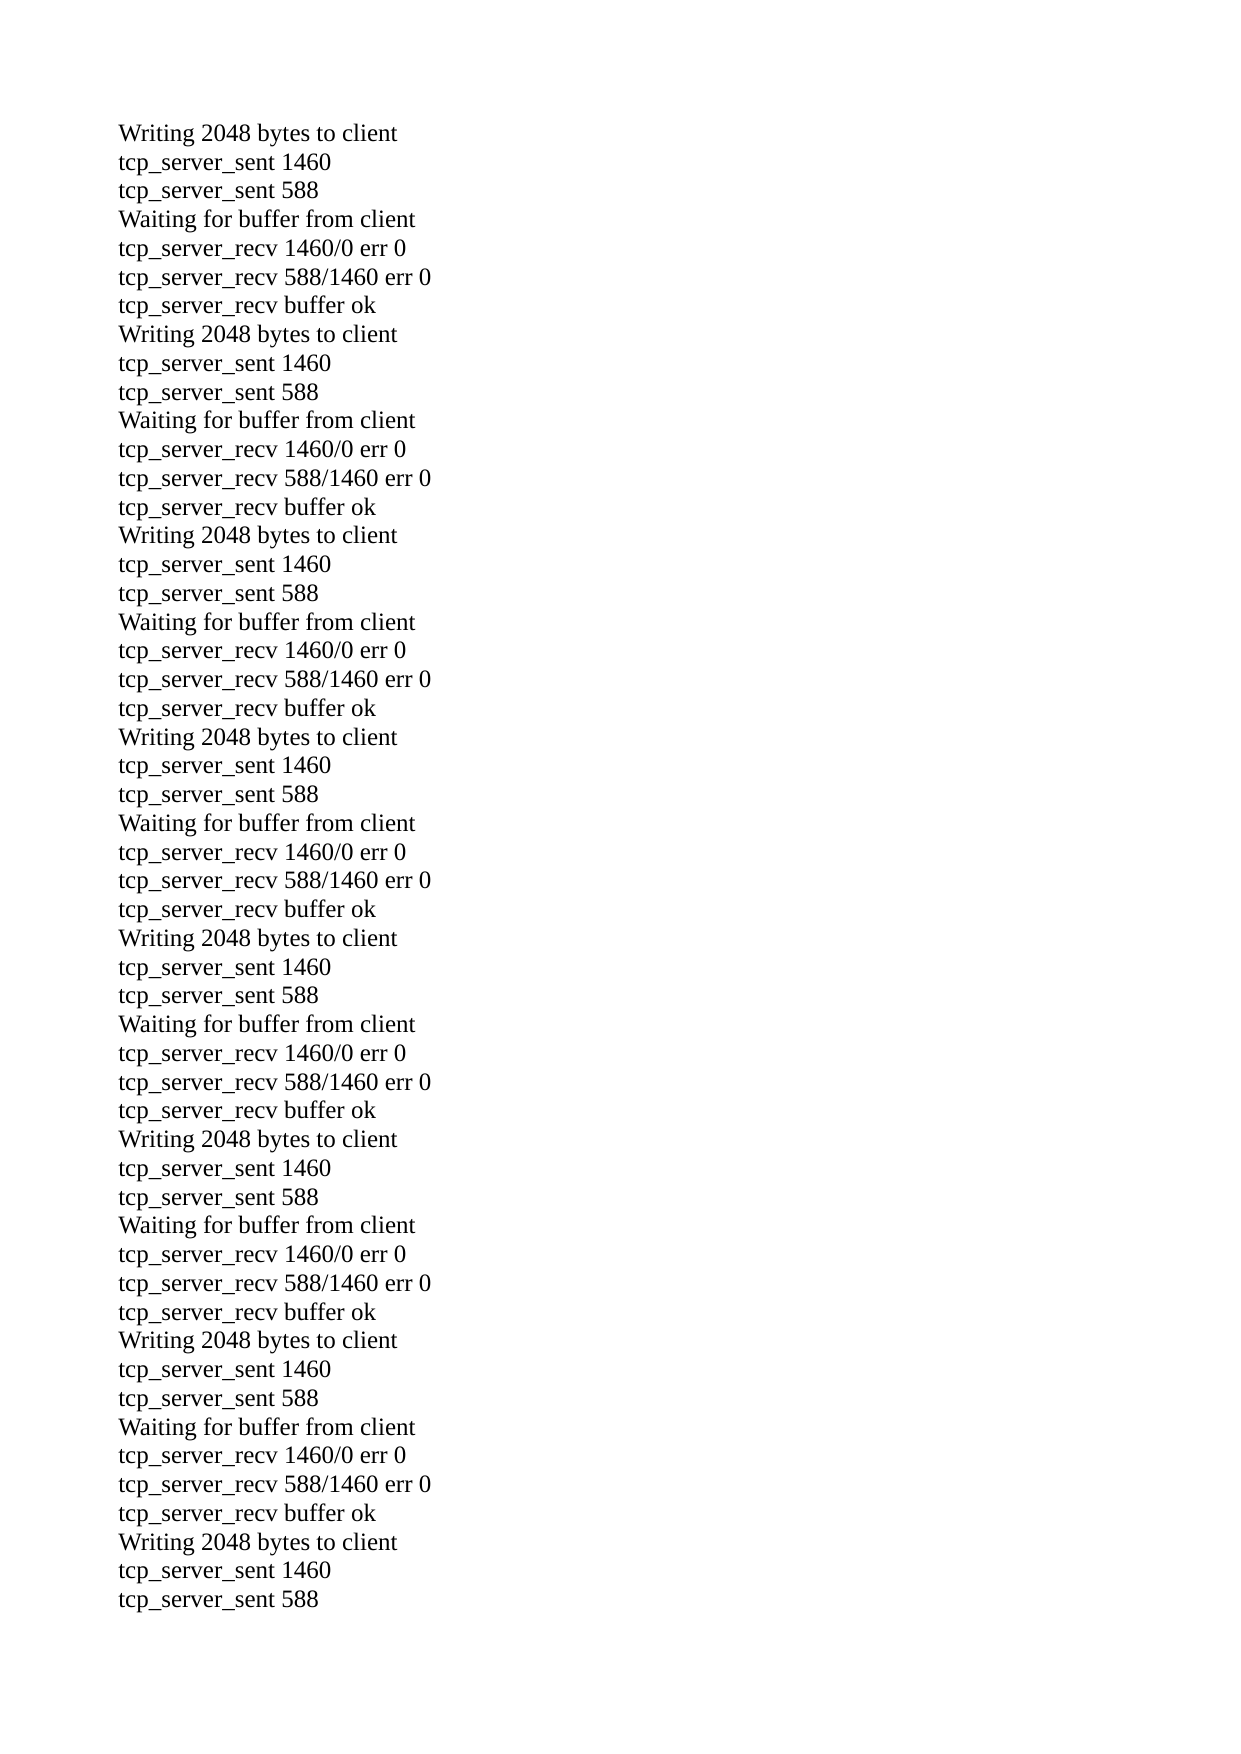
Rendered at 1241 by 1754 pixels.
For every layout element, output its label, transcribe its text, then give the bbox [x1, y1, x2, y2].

text tcp_server_recv 1460/0 err 0 [118, 1038, 1122, 1067]
text tcp_server_sent 588 [118, 377, 1122, 406]
text tcp_server_sent 1460 [118, 348, 1122, 377]
text tcp_server_recv 588/1460 err 0 [118, 1268, 1122, 1297]
text Writing 2048 bytes to client [118, 1326, 1122, 1354]
text tcp_server_recv buffer ok [118, 693, 1122, 722]
text tcp_server_sent 1460 [118, 1354, 1122, 1383]
text Waiting for buffer from client [118, 1412, 1122, 1441]
text tcp_server_recv buffer ok [118, 1297, 1122, 1326]
text tcp_server_recv 588/1460 err 0 [118, 664, 1122, 693]
text tcp_server_recv buffer ok [118, 1096, 1122, 1124]
text tcp_server_recv buffer ok [118, 291, 1122, 319]
text tcp_server_recv 1460/0 err 0 [118, 1441, 1122, 1469]
text Waiting for buffer from client [118, 808, 1122, 837]
text tcp_server_sent 588 [118, 578, 1122, 607]
text tcp_server_recv 588/1460 err 0 [118, 866, 1122, 894]
text tcp_server_recv 588/1460 err 0 [118, 1469, 1122, 1498]
text tcp_server_sent 588 [118, 1383, 1122, 1412]
text tcp_server_sent 588 [118, 176, 1122, 204]
text tcp_server_recv 1460/0 err 0 [118, 636, 1122, 664]
text Waiting for buffer from client [118, 204, 1122, 233]
text Waiting for buffer from client [118, 1009, 1122, 1038]
text tcp_server_recv buffer ok [118, 492, 1122, 521]
text Waiting for buffer from client [118, 1211, 1122, 1239]
text tcp_server_sent 588 [118, 779, 1122, 808]
text tcp_server_sent 1460 [118, 1153, 1122, 1182]
text tcp_server_sent 588 [118, 981, 1122, 1009]
text tcp_server_recv 588/1460 err 0 [118, 262, 1122, 291]
text Writing 2048 bytes to client [118, 1527, 1122, 1556]
text tcp_server_sent 1460 [118, 751, 1122, 779]
text tcp_server_recv 588/1460 err 0 [118, 463, 1122, 492]
text tcp_server_recv 1460/0 err 0 [118, 434, 1122, 463]
text tcp_server_sent 1460 [118, 952, 1122, 981]
text Writing 2048 bytes to client [118, 1124, 1122, 1153]
text tcp_server_recv buffer ok [118, 894, 1122, 923]
text tcp_server_sent 1460 [118, 549, 1122, 578]
text Writing 2048 bytes to client [118, 521, 1122, 549]
text tcp_server_sent 588 [118, 1182, 1122, 1211]
text tcp_server_recv 1460/0 err 0 [118, 1239, 1122, 1268]
text Writing 2048 bytes to client [118, 118, 1122, 147]
text tcp_server_recv 588/1460 err 0 [118, 1067, 1122, 1096]
text Waiting for buffer from client [118, 406, 1122, 434]
text Writing 2048 bytes to client [118, 319, 1122, 348]
text tcp_server_sent 588 [118, 1584, 1122, 1613]
text Writing 2048 bytes to client [118, 722, 1122, 751]
text Waiting for buffer from client [118, 607, 1122, 636]
text tcp_server_recv 1460/0 err 0 [118, 233, 1122, 262]
text tcp_server_recv 1460/0 err 0 [118, 837, 1122, 866]
text tcp_server_sent 1460 [118, 1556, 1122, 1584]
text tcp_server_sent 1460 [118, 147, 1122, 176]
text tcp_server_recv buffer ok [118, 1498, 1122, 1527]
text Writing 2048 bytes to client [118, 923, 1122, 952]
